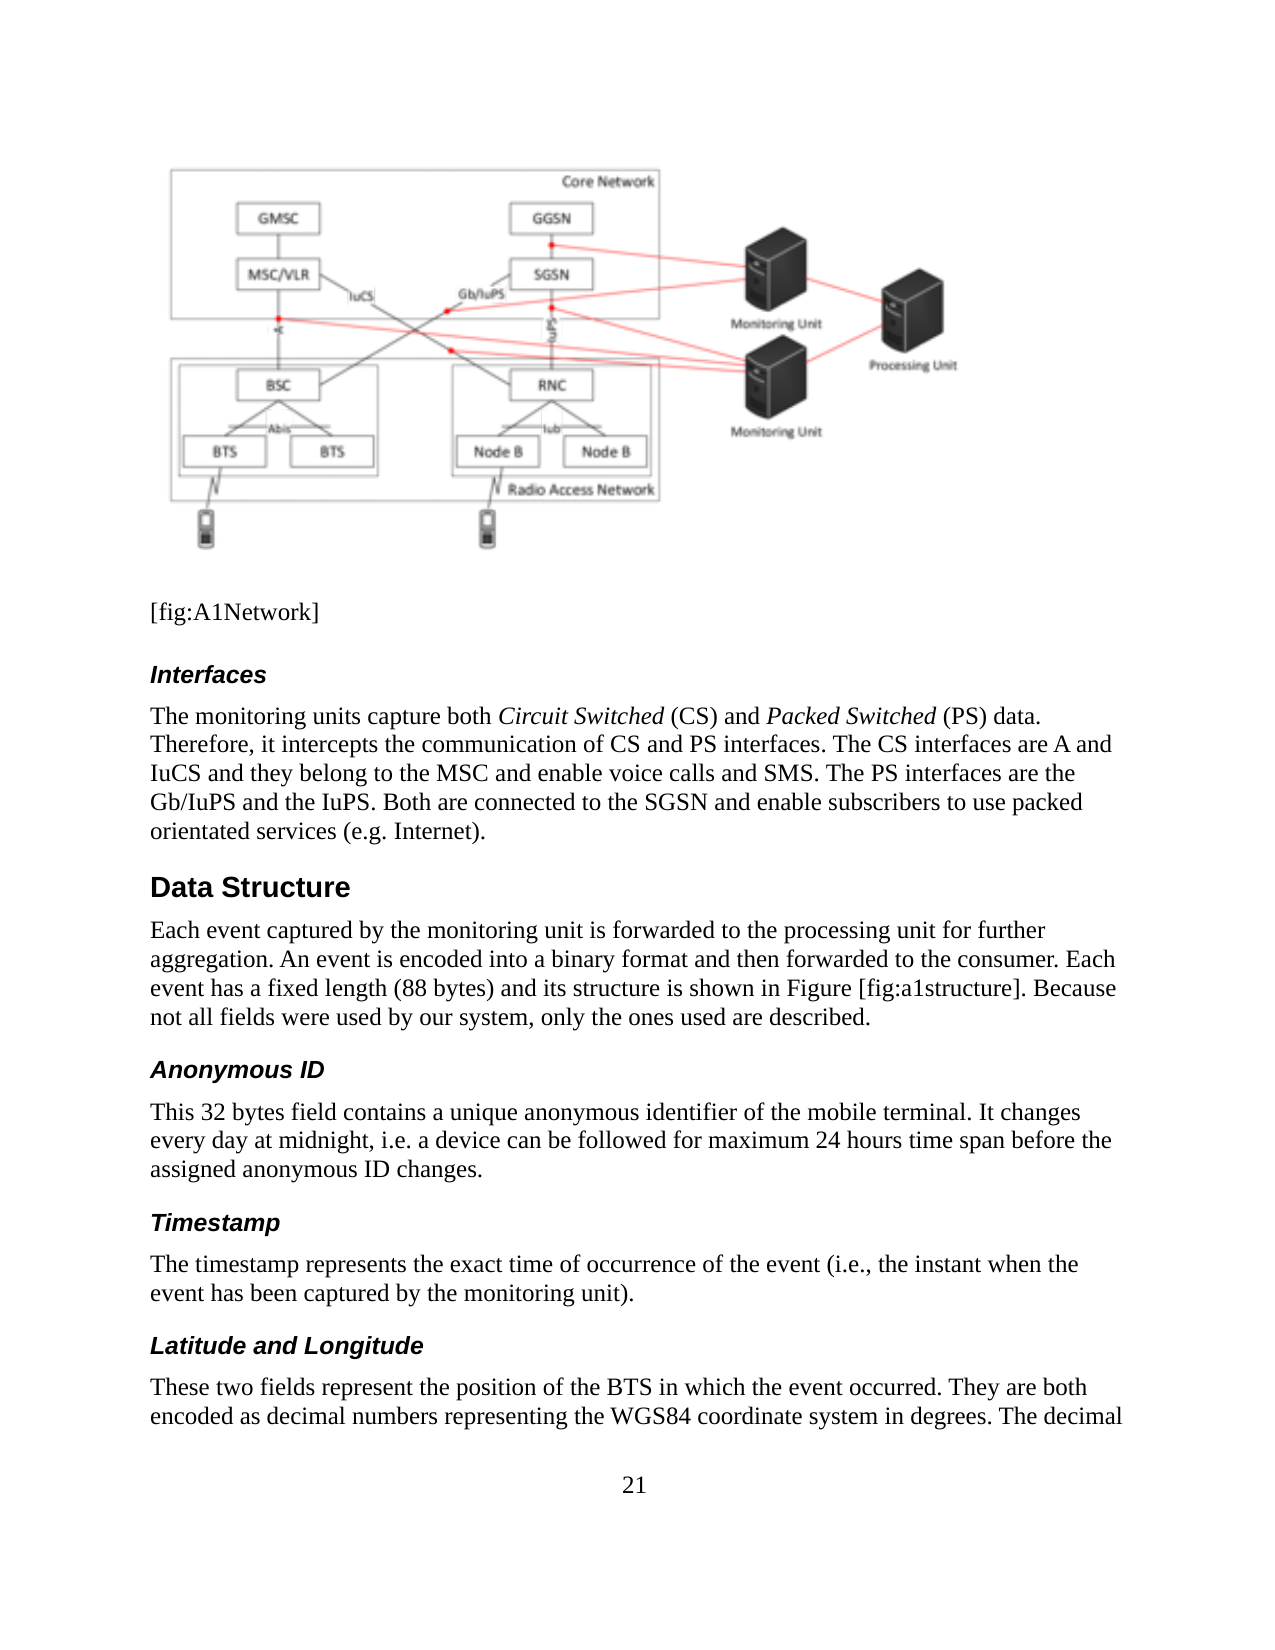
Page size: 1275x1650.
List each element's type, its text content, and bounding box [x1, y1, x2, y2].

subtitle Timestamp [150, 1208, 1125, 1236]
text Each event captured by the monitoring unit is forwarded to the processing unit for further aggregation. An event is encoded into a binary format and then forwarded to the consumer. Each event has a fixed length (88 bytes) and its structure is shown in Figure [fig:a1structure]. Because not all fields were used by our system, only the ones used are described. [150, 916, 1125, 1031]
text The timestamp represents the exact time of occurrence of the event (i.e., the instant when the event has been captured by the monitoring unit). [150, 1249, 1125, 1306]
text This 32 bytes field contains a unique anonymous identifier of the mobile terminal. It changes every day at midnight, i.e. a device can be followed for maximum 24 hours time span before the assigned anonymous ID changes. [150, 1097, 1125, 1183]
subtitle Interfaces [150, 660, 1125, 688]
text The monitoring units capture both Circuit Switched (CS) and Packed Switched (PS) data. Therefore, it intercepts the communication of CS and PS interfaces. The CS interfaces are A and IuCS and they belong to the MSC and enable voice calls and SMS. The PS interfaces are the Gb/IuPS and the IuPS. Both are connected to the SGSN and enable subscribers to use packed orientated services (e.g. Internet). [150, 701, 1125, 844]
subtitle Anonymous ID [150, 1056, 1125, 1084]
picture [150, 150, 984, 592]
text These two fields represent the position of the BTS in which the event occurred. They are both encoded as decimal numbers representing the WGS84 coordinate system in degrees. The decimal [150, 1372, 1125, 1430]
text [fig:A1Network] [150, 150, 1125, 626]
subtitle Data Structure [150, 869, 1125, 903]
subtitle Latitude and Longitude [150, 1331, 1125, 1360]
